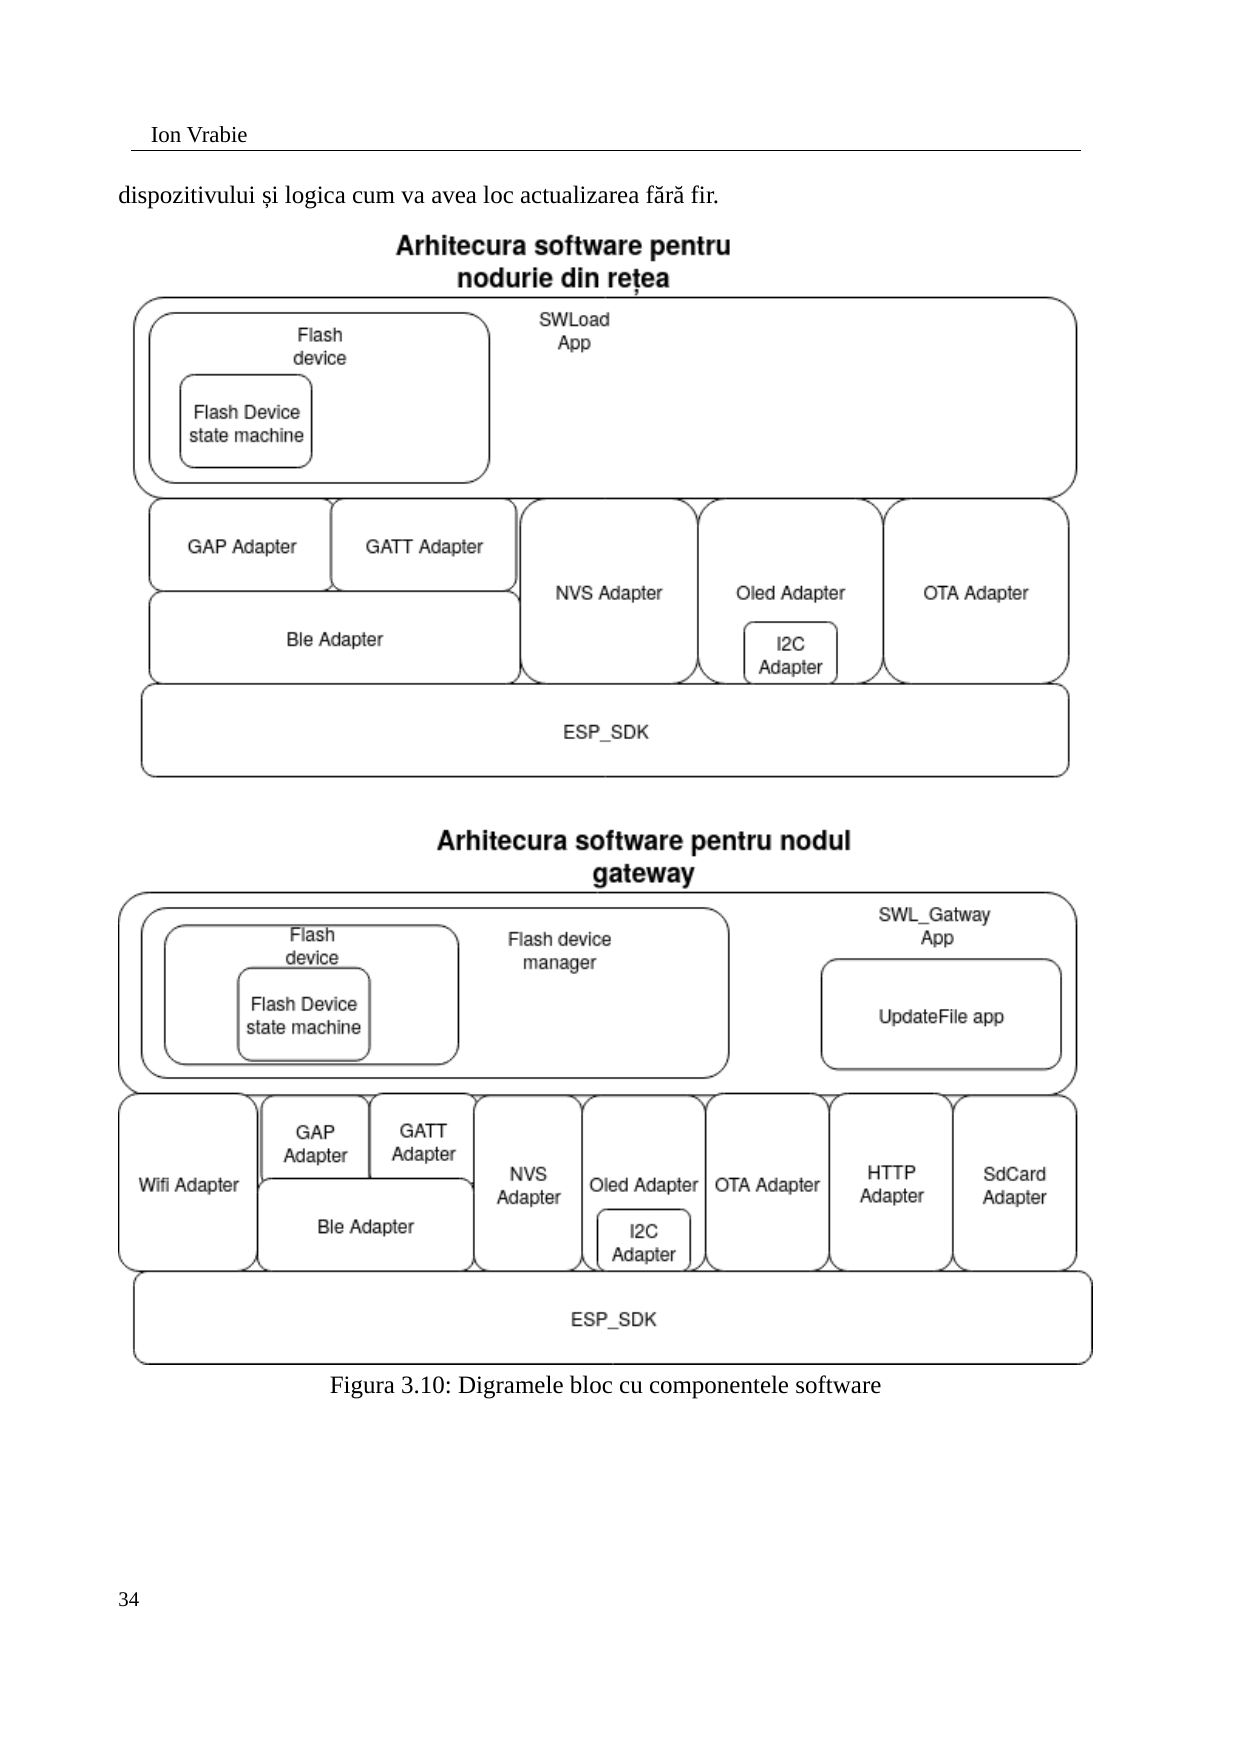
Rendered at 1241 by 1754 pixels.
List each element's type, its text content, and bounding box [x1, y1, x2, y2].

text Figura 3.10: Digramele bloc cu componentele software [118, 1365, 1093, 1399]
text dispozitivului și logica cum va avea loc actualizarea fără fir. [118, 180, 1093, 209]
picture [118, 229, 1093, 1365]
